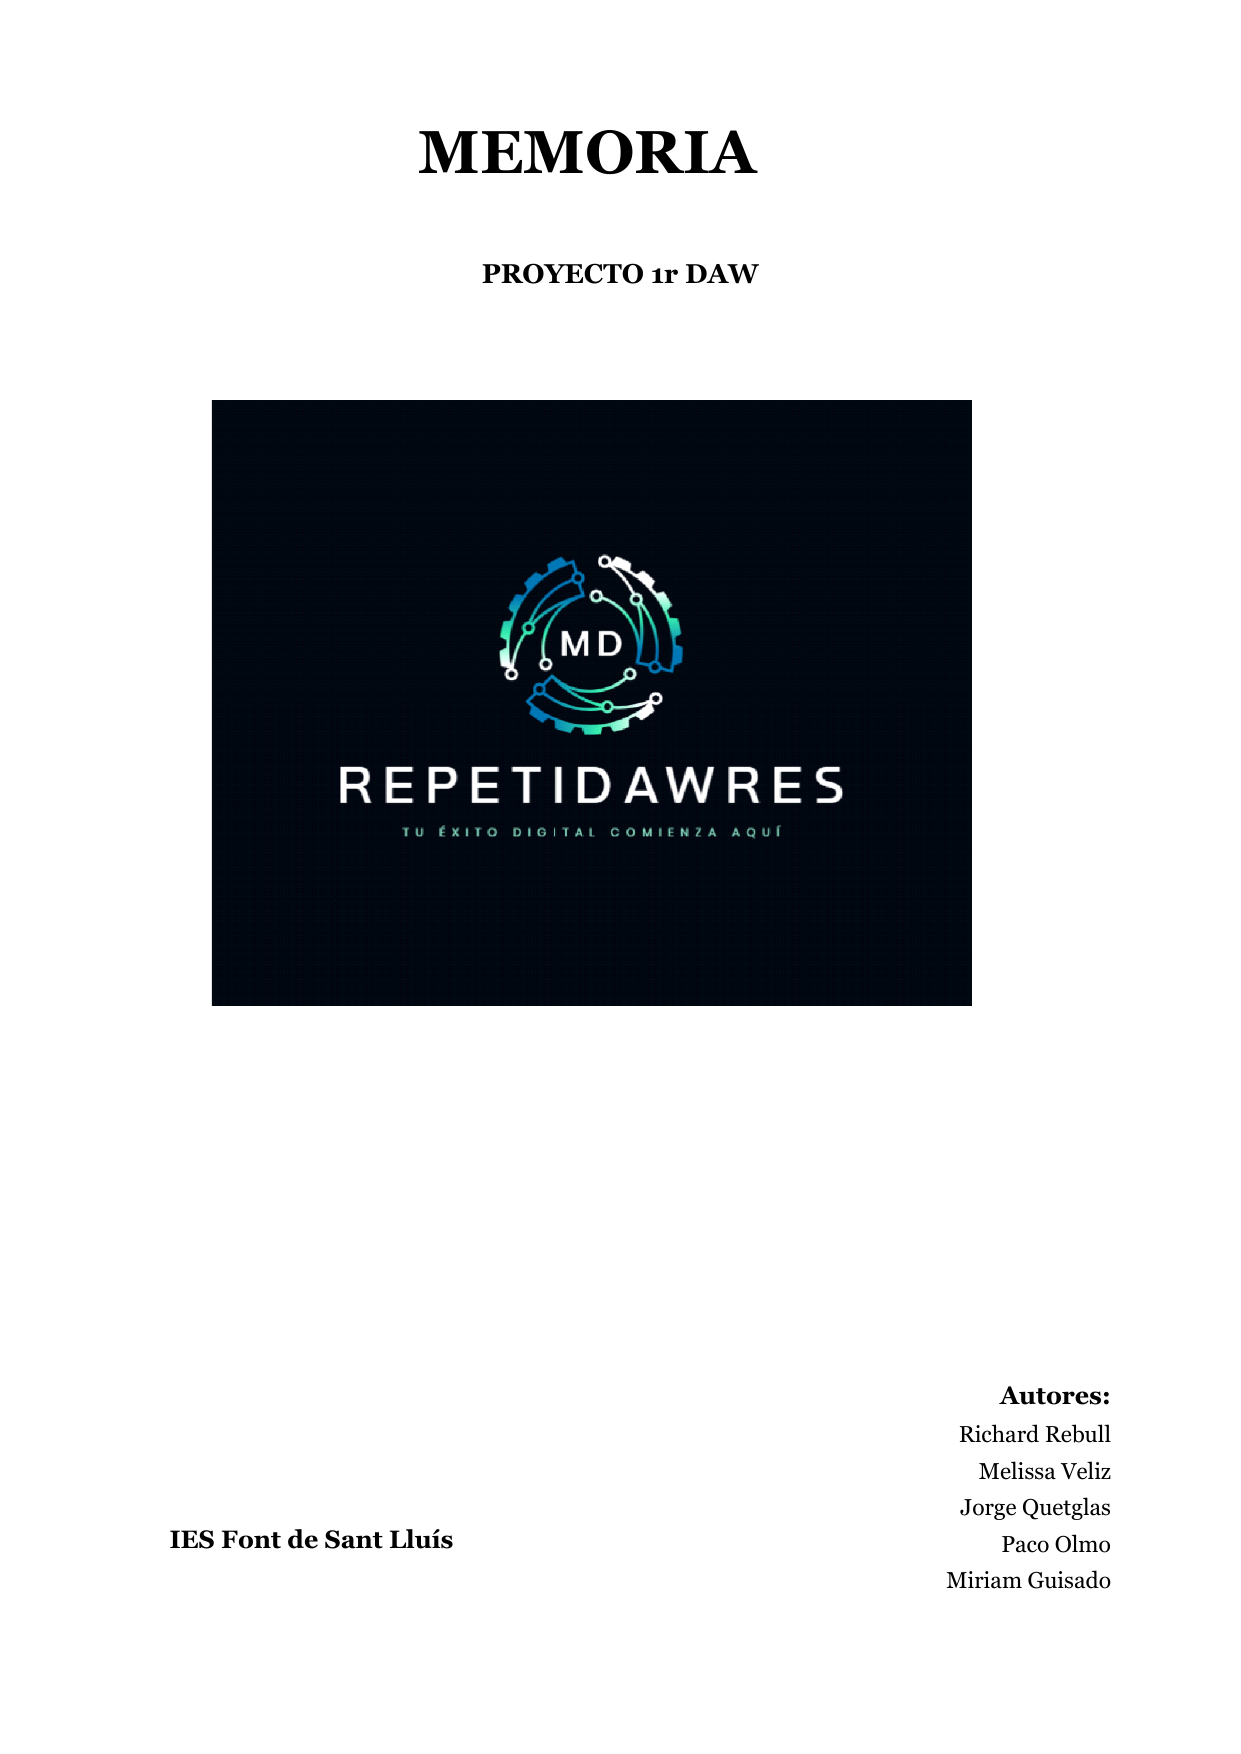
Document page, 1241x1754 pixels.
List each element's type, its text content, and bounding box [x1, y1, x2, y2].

picture [211, 400, 972, 1006]
text PROYECTO 1r DAW [118, 258, 1122, 289]
table_header Autores: Richard Rebull Melissa Veliz Jorge Quetglas Paco Olmo Miriam Guisado [644, 1382, 1121, 1604]
text MEMORIA [118, 118, 1122, 187]
table_header IES Font de Sant Lluís [159, 1382, 641, 1604]
